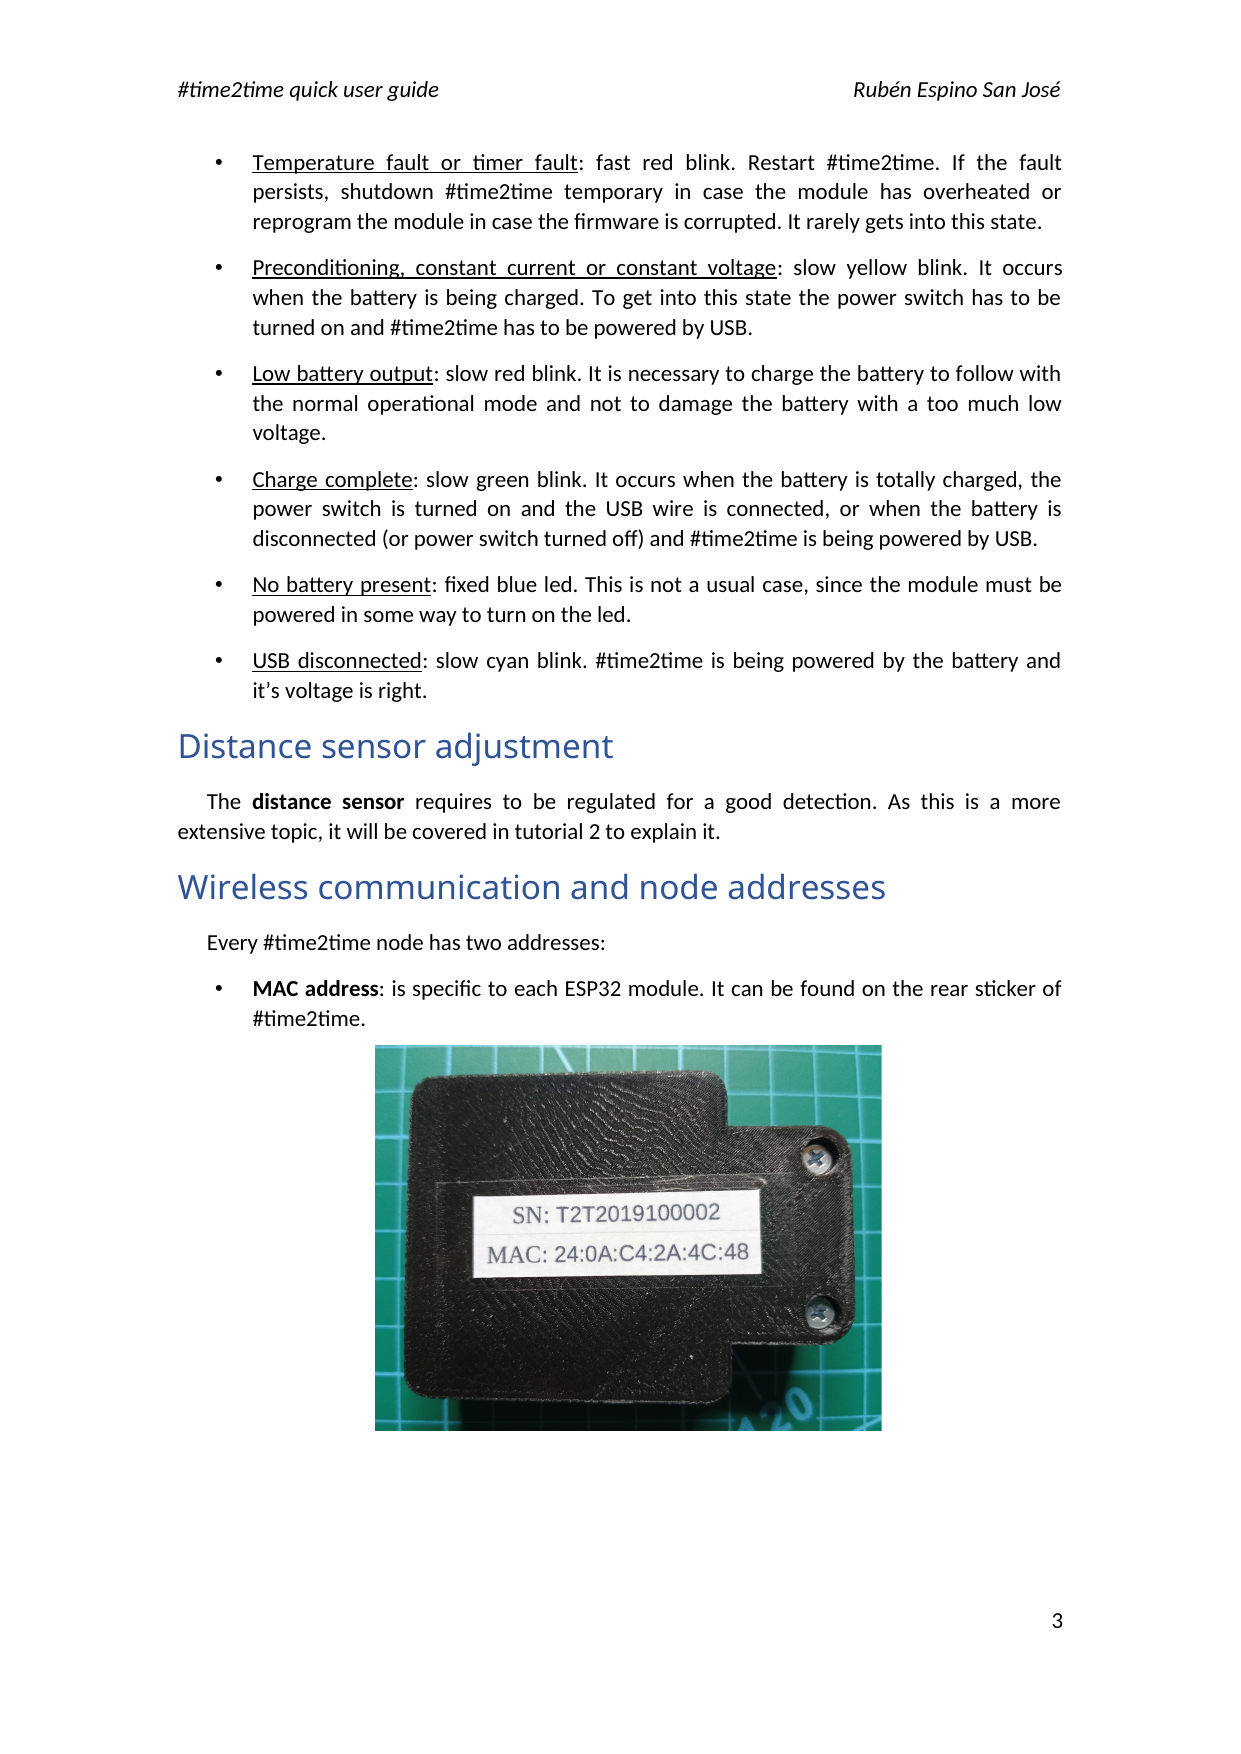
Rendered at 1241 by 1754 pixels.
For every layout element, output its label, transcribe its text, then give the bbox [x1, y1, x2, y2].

text The distance sensor requires to be regulated for a good detection. As this is a more extensive topic, it will be covered in tutorial 2 to explain it. [177, 787, 1063, 845]
list Temperature fault or timer fault: fast red blink. Restart #time2time. If the fault persists, shutdown #time2time temporary in case the module has overheated or reprogram the module in case the firmware is corrupted. It rarely gets into this state. [215, 148, 1063, 235]
text Distance sensor adjustment [177, 723, 1063, 768]
list Charge complete: slow green blink. It occurs when the battery is totally charged, the power switch is turned on and the USB wire is connected, or when the battery is disconnected (or power switch turned off) and #time2time is being powered by USB. [215, 465, 1063, 552]
list Low battery output: slow red blink. It is necessary to charge the battery to follow with the normal operational mode and not to damage the battery with a too much low voltage. [215, 359, 1063, 446]
text Wireless communication and node addresses [177, 863, 1063, 909]
list USB disconnected: slow cyan blink. #time2time is being powered by the battery and it’s voltage is right. [215, 647, 1063, 704]
list Preconditioning, constant current or constant voltage: slow yellow blink. It occurs when the battery is being charged. To get into this state the power switch has to be turned on and #time2time has to be powered by USB. [215, 253, 1063, 341]
list No battery present: fixed blue led. This is not a usual case, since the module must be powered in some way to turn on the led. [215, 571, 1063, 628]
text Every #time2time node has two addresses: [177, 928, 1063, 956]
list MAC address: is specific to each ESP32 module. It can be found on the rear sticker of #time2time. [215, 974, 1063, 1032]
picture [375, 1045, 882, 1431]
